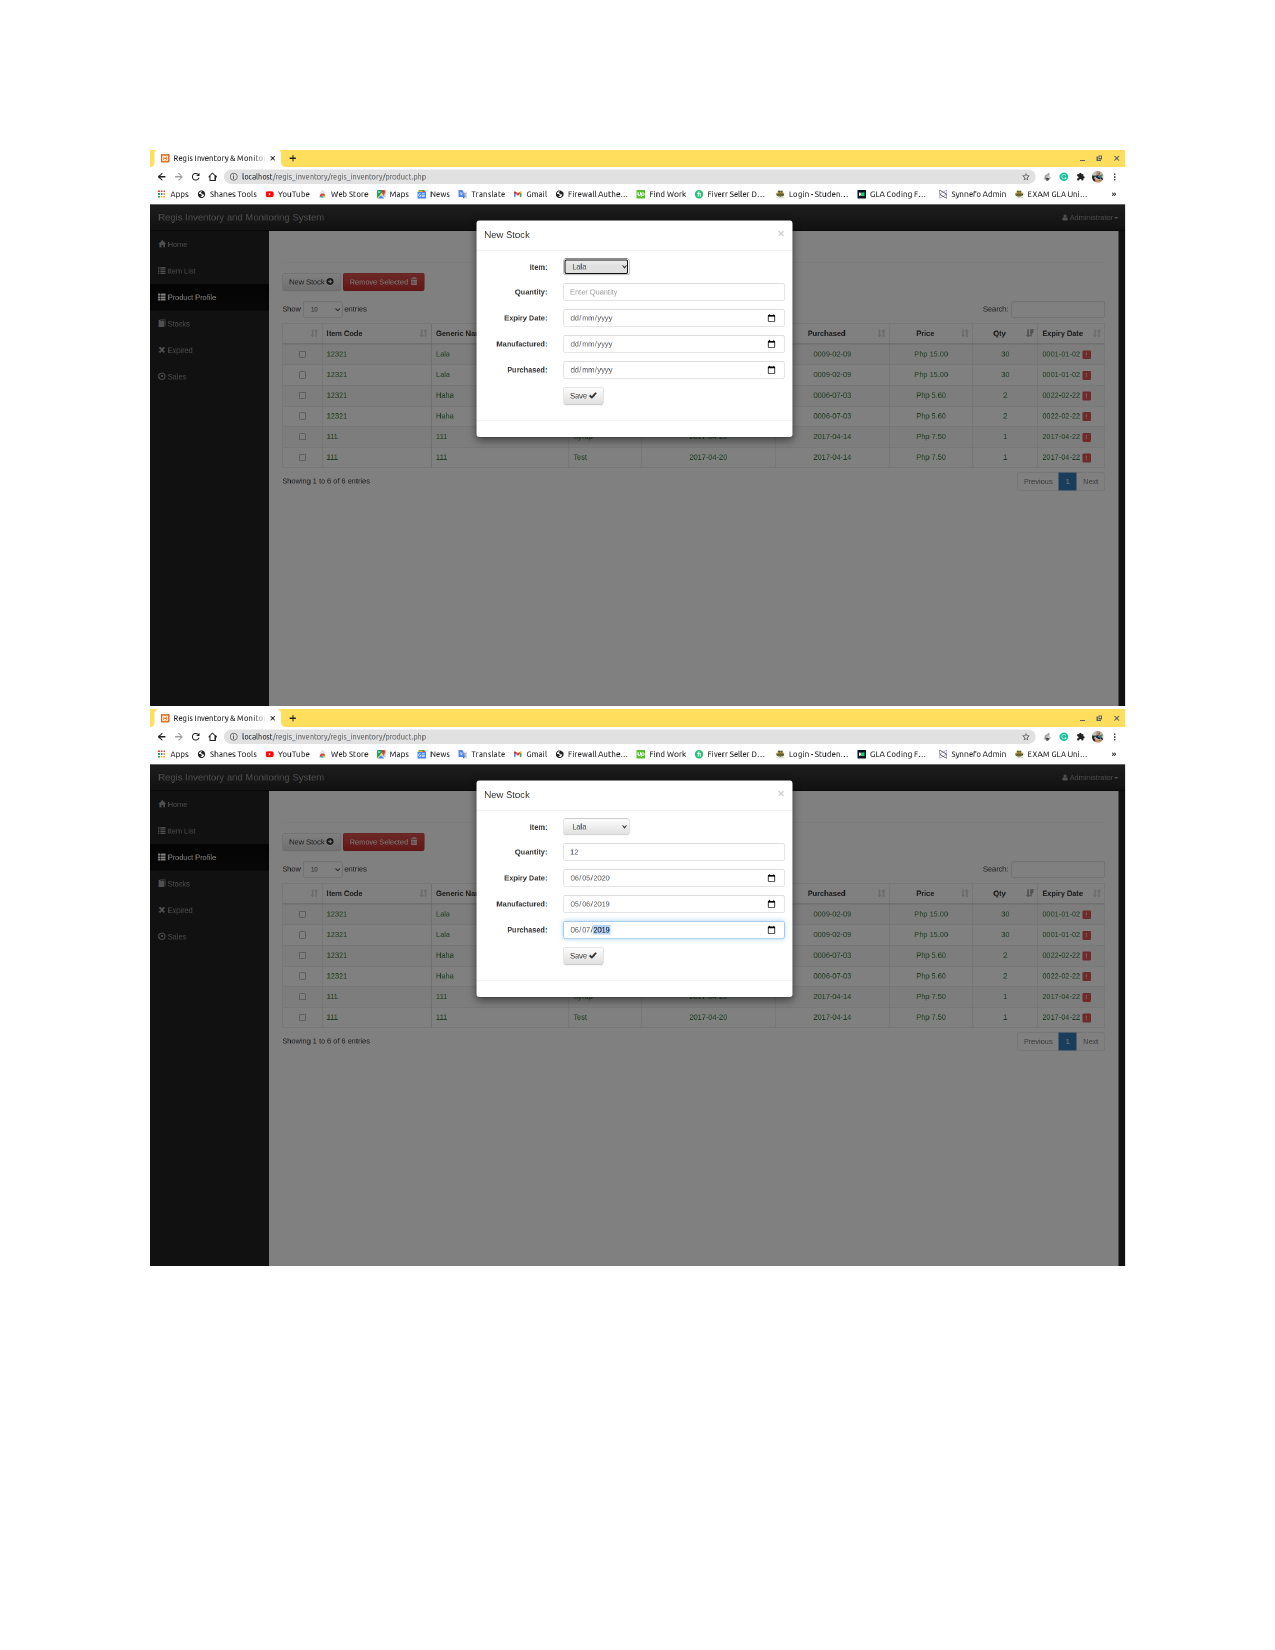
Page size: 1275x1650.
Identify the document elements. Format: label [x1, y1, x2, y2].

picture [150, 709, 1125, 1266]
picture [150, 150, 1125, 706]
